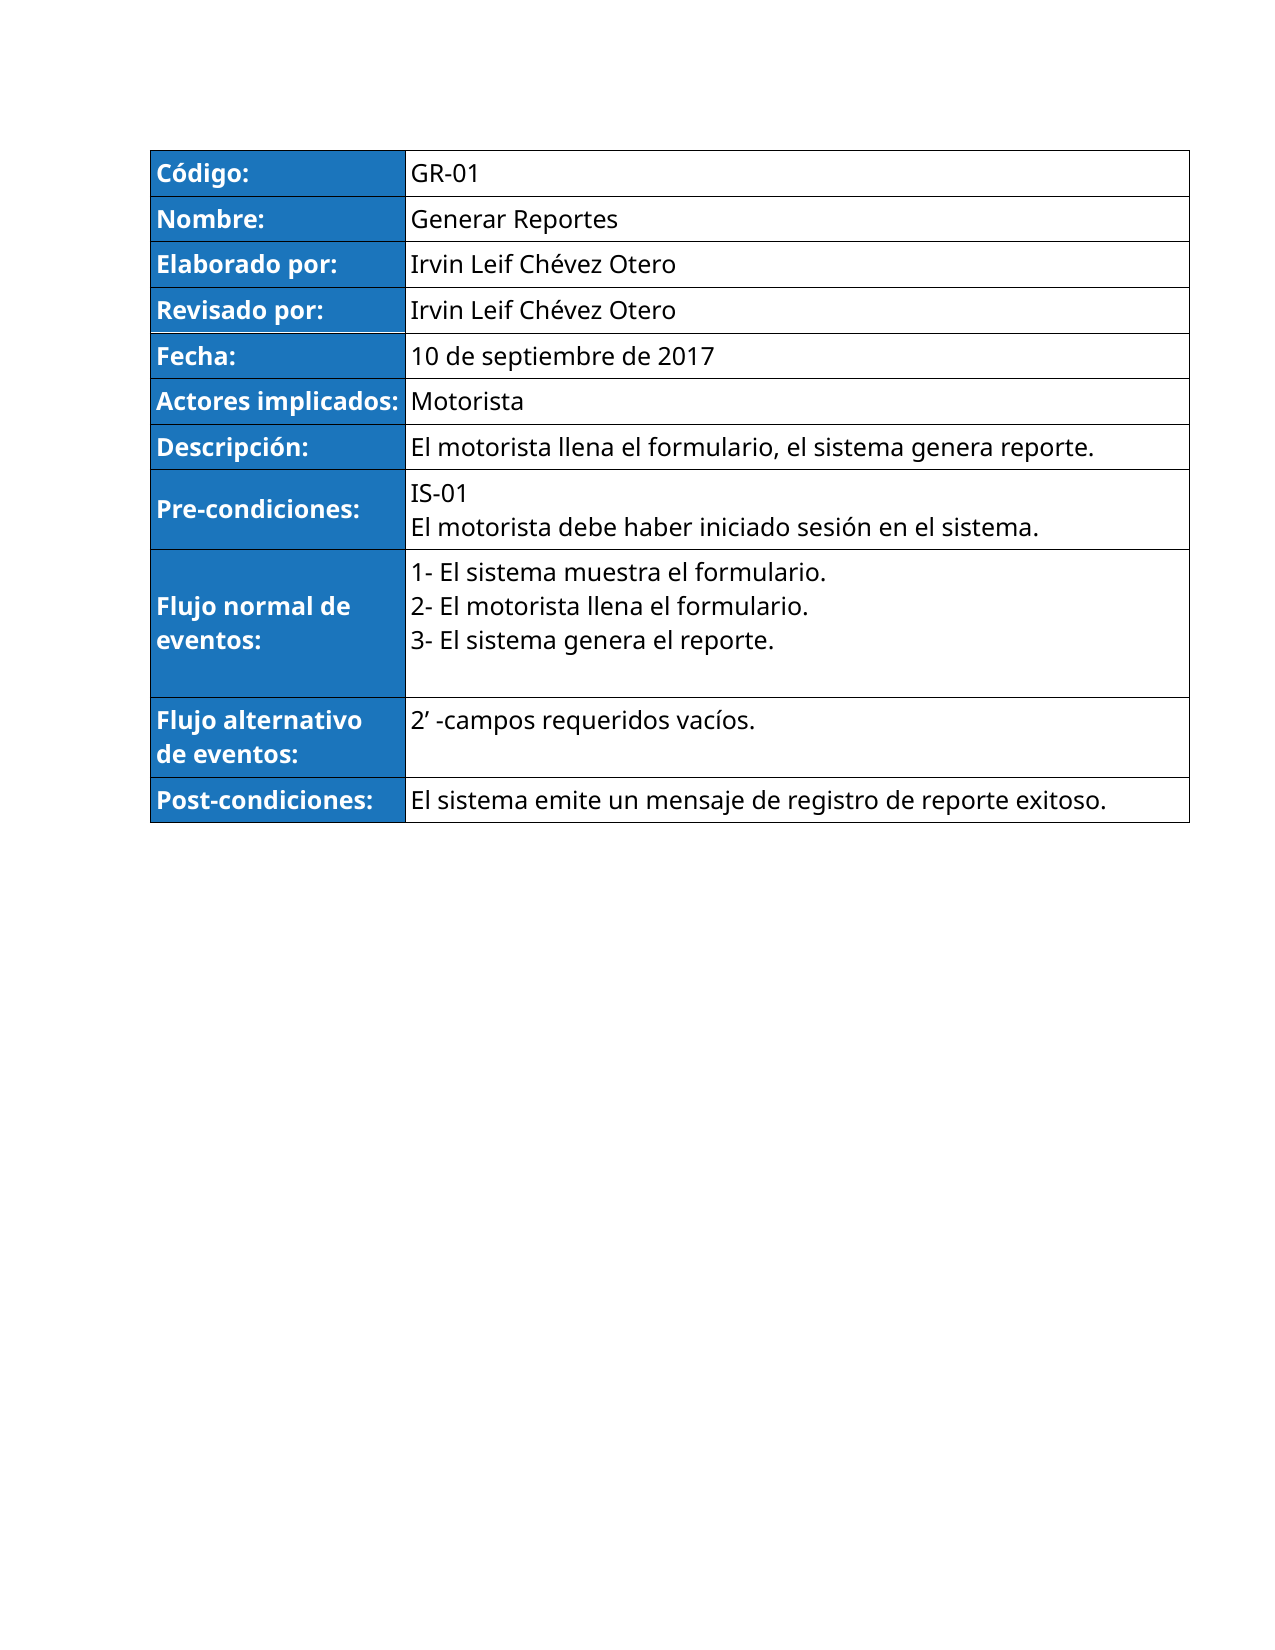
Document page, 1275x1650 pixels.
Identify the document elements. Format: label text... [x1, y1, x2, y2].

table_cell Generar Reportes [406, 197, 1189, 241]
table_cell Descripción: [151, 425, 405, 469]
table_cell 10 de septiembre de 2017 [406, 334, 1189, 378]
table_cell El motorista llena el formulario, el sistema genera reporte. [406, 425, 1189, 469]
table_cell 1- El sistema muestra el formulario. 2- El motorista llena el formulario. 3- El sistema genera el reporte. [406, 550, 1189, 697]
table_cell Irvin Leif Chévez Otero [406, 288, 1189, 332]
table_cell El sistema emite un mensaje de registro de reporte exitoso. [406, 778, 1189, 822]
table_cell Irvin Leif Chévez Otero [406, 242, 1189, 287]
table_header GR-01 [406, 151, 1189, 196]
table_cell Fecha: [151, 334, 405, 378]
table_cell Nombre: [151, 197, 405, 241]
table_header Código: [151, 151, 405, 196]
table_cell IS-01 El motorista debe haber iniciado sesión en el sistema. [406, 470, 1189, 549]
table_cell Flujo alternativo de eventos: [151, 698, 405, 777]
table_cell 2’ -campos requeridos vacíos. [406, 698, 1189, 777]
table_cell Flujo normal de eventos: [151, 550, 405, 697]
table_cell Actores implicados: [151, 379, 405, 424]
table_cell Motorista [406, 379, 1189, 424]
table_cell Pre-condiciones: [151, 470, 405, 549]
table_cell Revisado por: [151, 288, 405, 332]
table_cell Elaborado por: [151, 242, 405, 287]
table_cell Post-condiciones: [151, 778, 405, 822]
